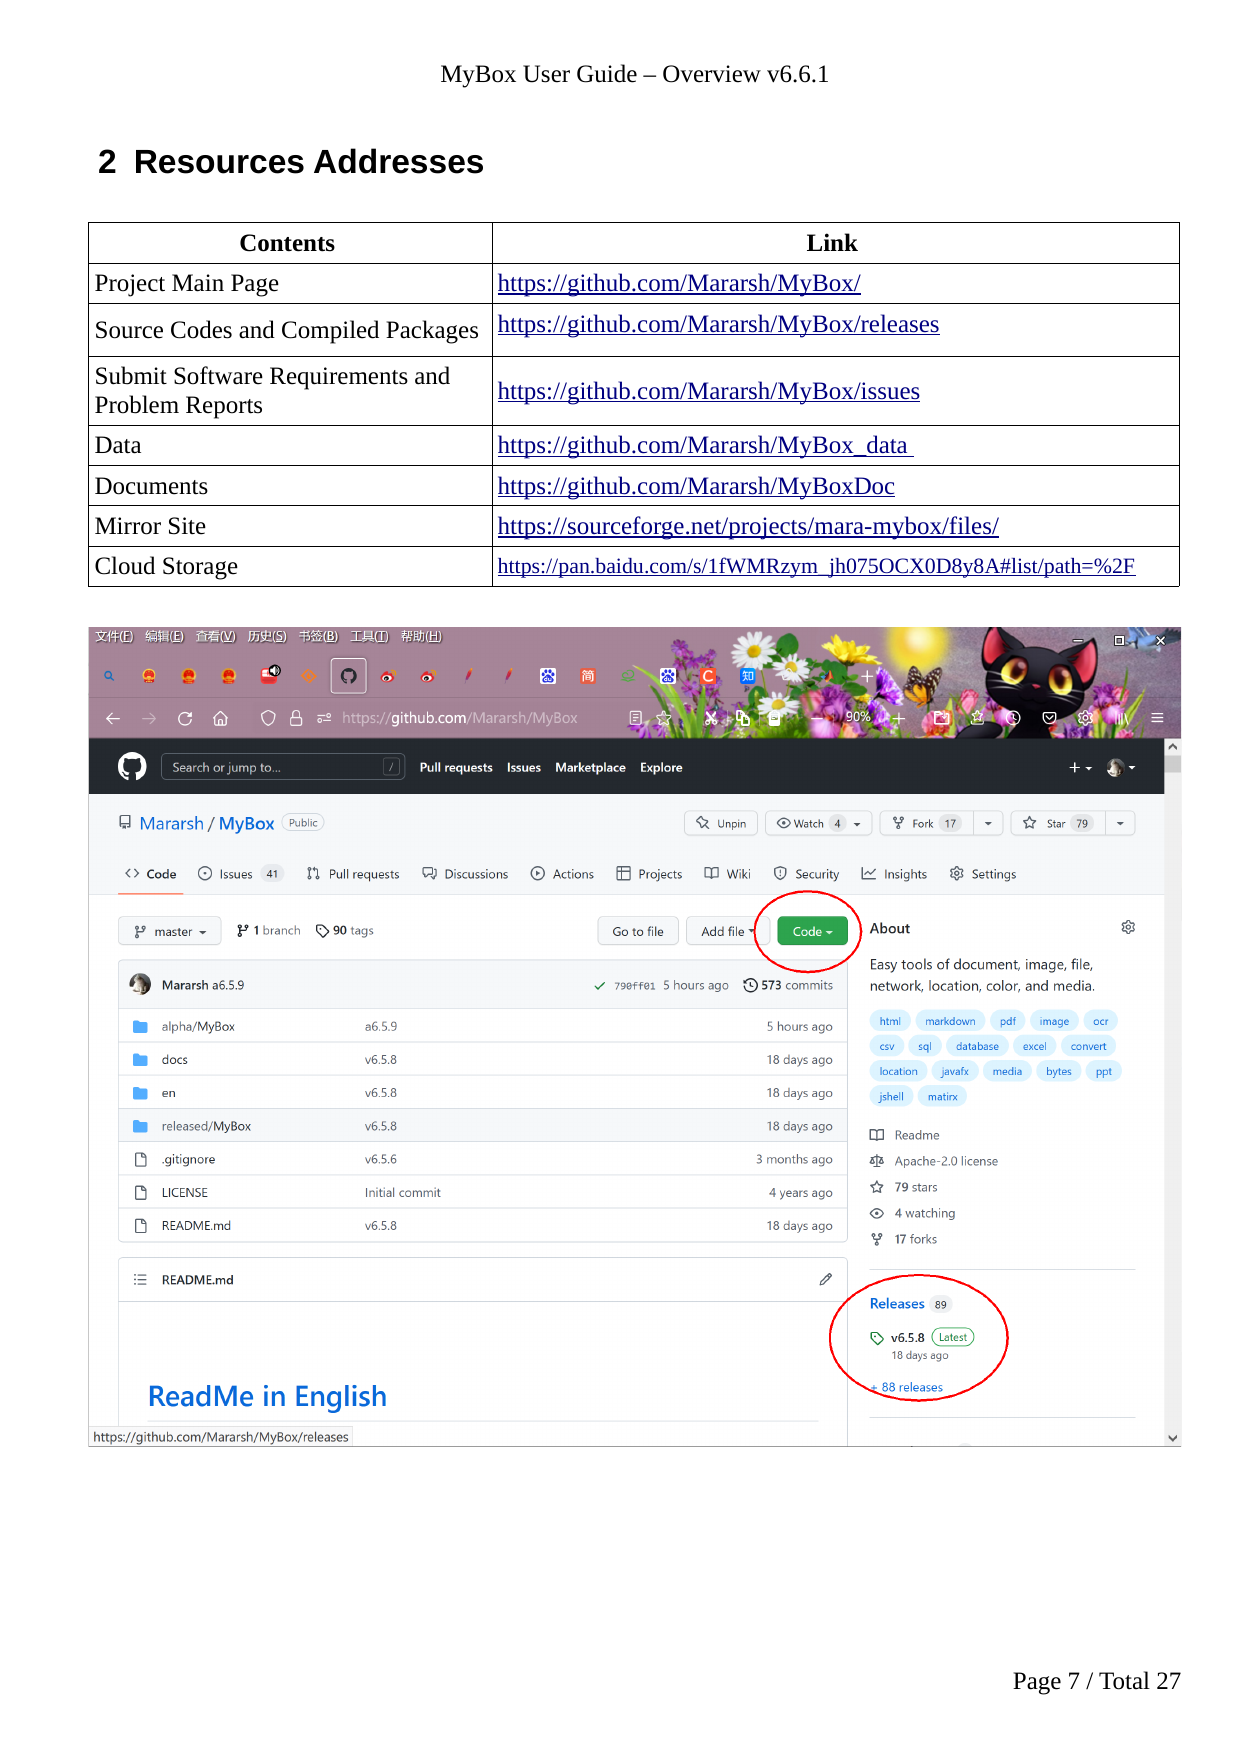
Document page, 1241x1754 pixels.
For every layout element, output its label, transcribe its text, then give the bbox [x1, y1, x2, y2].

table_cell https://github.com/Mararsh/MyBox/issues [493, 357, 1179, 425]
table_header Contents [89, 223, 492, 262]
table_cell Data [89, 426, 492, 465]
table_cell Cloud Storage [89, 547, 492, 586]
table_cell https://github.com/Mararsh/MyBox/releases [493, 304, 1179, 356]
table_cell https://github.com/Mararsh/MyBox/ [493, 264, 1179, 303]
table_cell https://github.com/Mararsh/MyBox_data [493, 426, 1179, 465]
subtitle Resources Addresses [88, 142, 1181, 181]
picture [88, 627, 1182, 1447]
table_cell Documents [89, 466, 492, 505]
table_cell Mirror Site [89, 506, 492, 546]
table_cell Project Main Page [89, 264, 492, 303]
table_header Link [493, 223, 1179, 262]
table_cell https://sourceforge.net/projects/mara-mybox/files/ [493, 506, 1179, 546]
table_cell Source Codes and Compiled Packages [89, 304, 492, 356]
table_cell https://pan.baidu.com/s/1fWMRzym_jh075OCX0D8y8A#list/path=%2F [493, 547, 1179, 586]
table_cell Submit Software Requirements and Problem Reports [89, 357, 492, 425]
table_cell https://github.com/Mararsh/MyBoxDoc [493, 466, 1179, 505]
